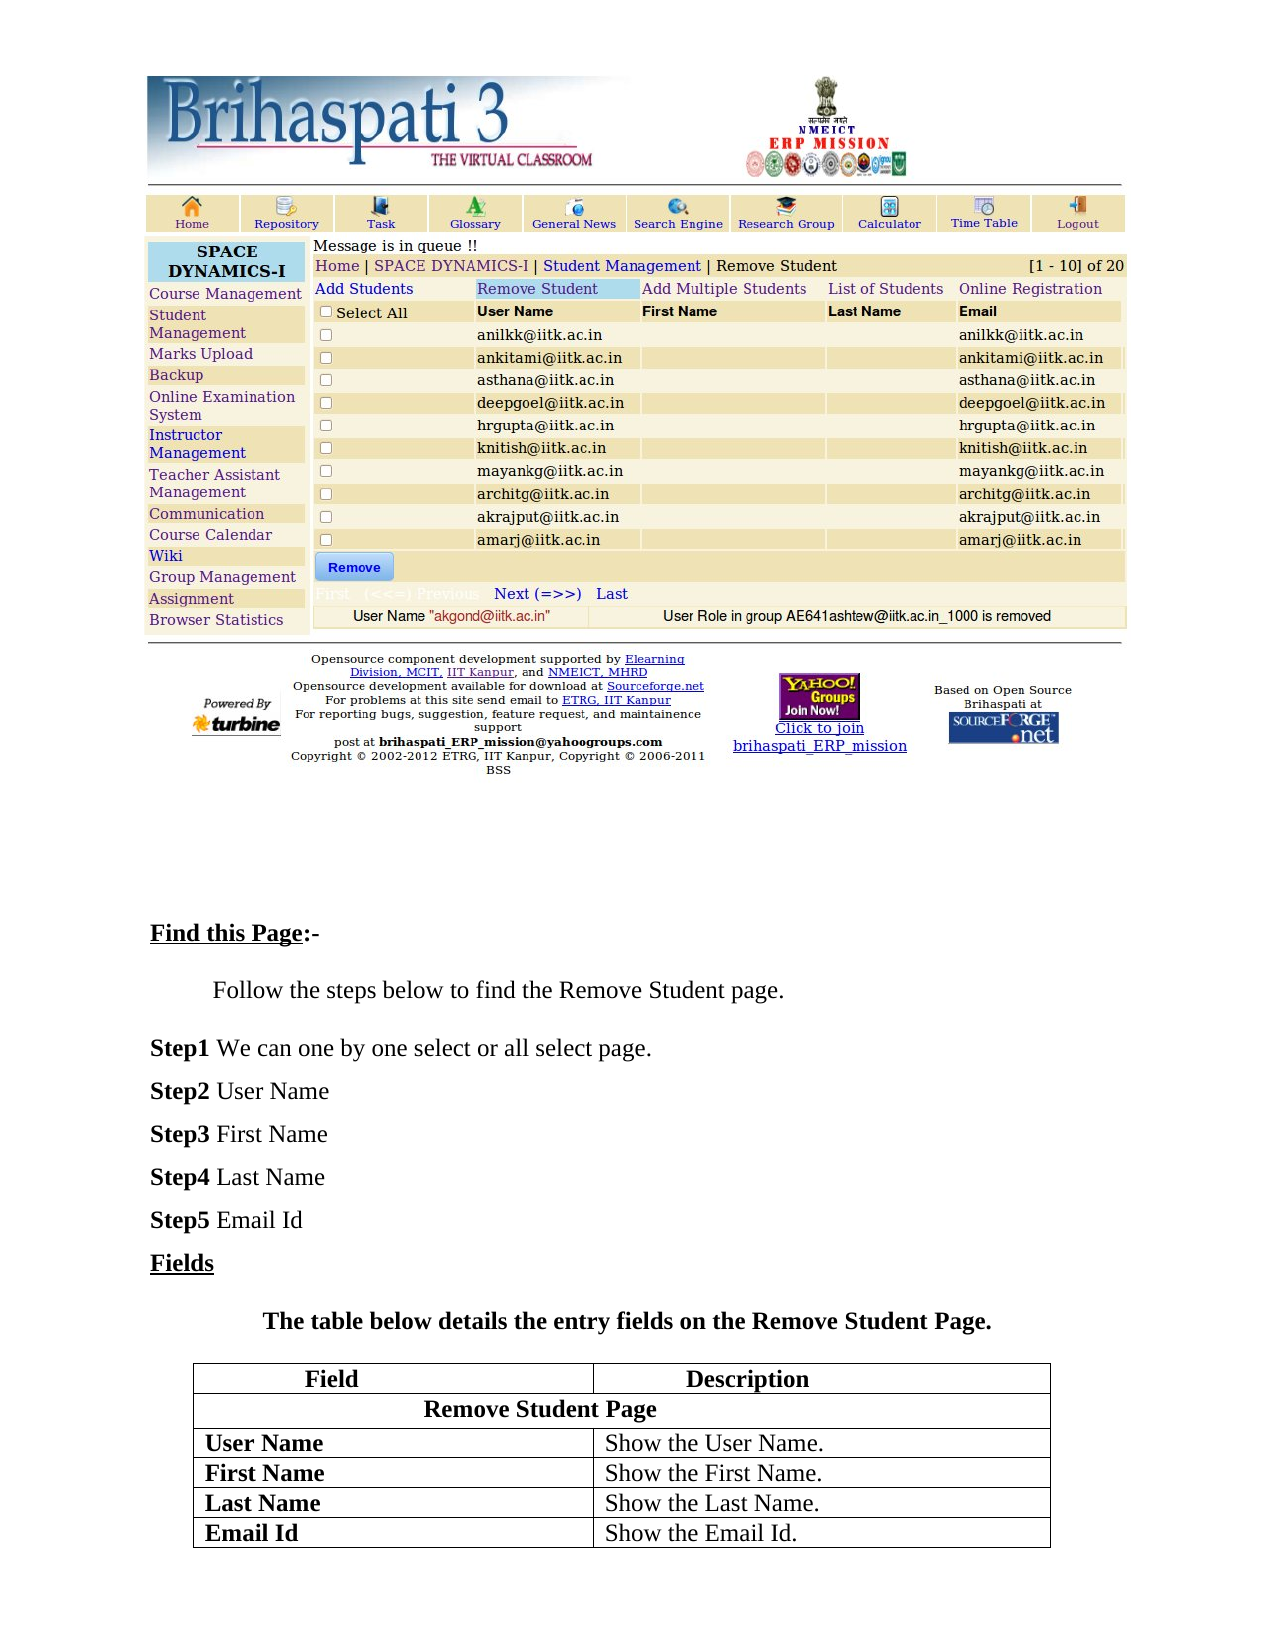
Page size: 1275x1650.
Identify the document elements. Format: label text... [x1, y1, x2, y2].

text Fields [150, 1248, 1125, 1277]
text Step2 User Name [150, 1076, 1136, 1104]
text The table below details the entry fields on the Remove Student Page. [150, 1306, 1125, 1334]
table_cell Last Name [194, 1488, 593, 1517]
text Step4 Last Name [150, 1162, 1136, 1191]
table_header Description [594, 1364, 1050, 1393]
table_cell Show the Email Id. [594, 1518, 1050, 1547]
table_cell User Name [194, 1429, 593, 1457]
table_cell Show the First Name. [594, 1458, 1050, 1487]
table_cell Remove Student Page [194, 1394, 1050, 1427]
picture [144, 75, 1131, 784]
table_cell Show the Last Name. [594, 1488, 1050, 1517]
text Step1 We can one by one select or all select page. [150, 1033, 1136, 1061]
table_cell Show the User Name. [594, 1429, 1050, 1457]
text Step5 Email Id [150, 1205, 1136, 1234]
text Step3 First Name [150, 1119, 1136, 1148]
table_header Field [194, 1364, 593, 1393]
table_cell Email Id [194, 1518, 593, 1547]
text Find this Page:- [150, 918, 1136, 946]
text Follow the steps below to find the Remove Student page. [150, 975, 1136, 1004]
table_cell First Name [194, 1458, 593, 1487]
